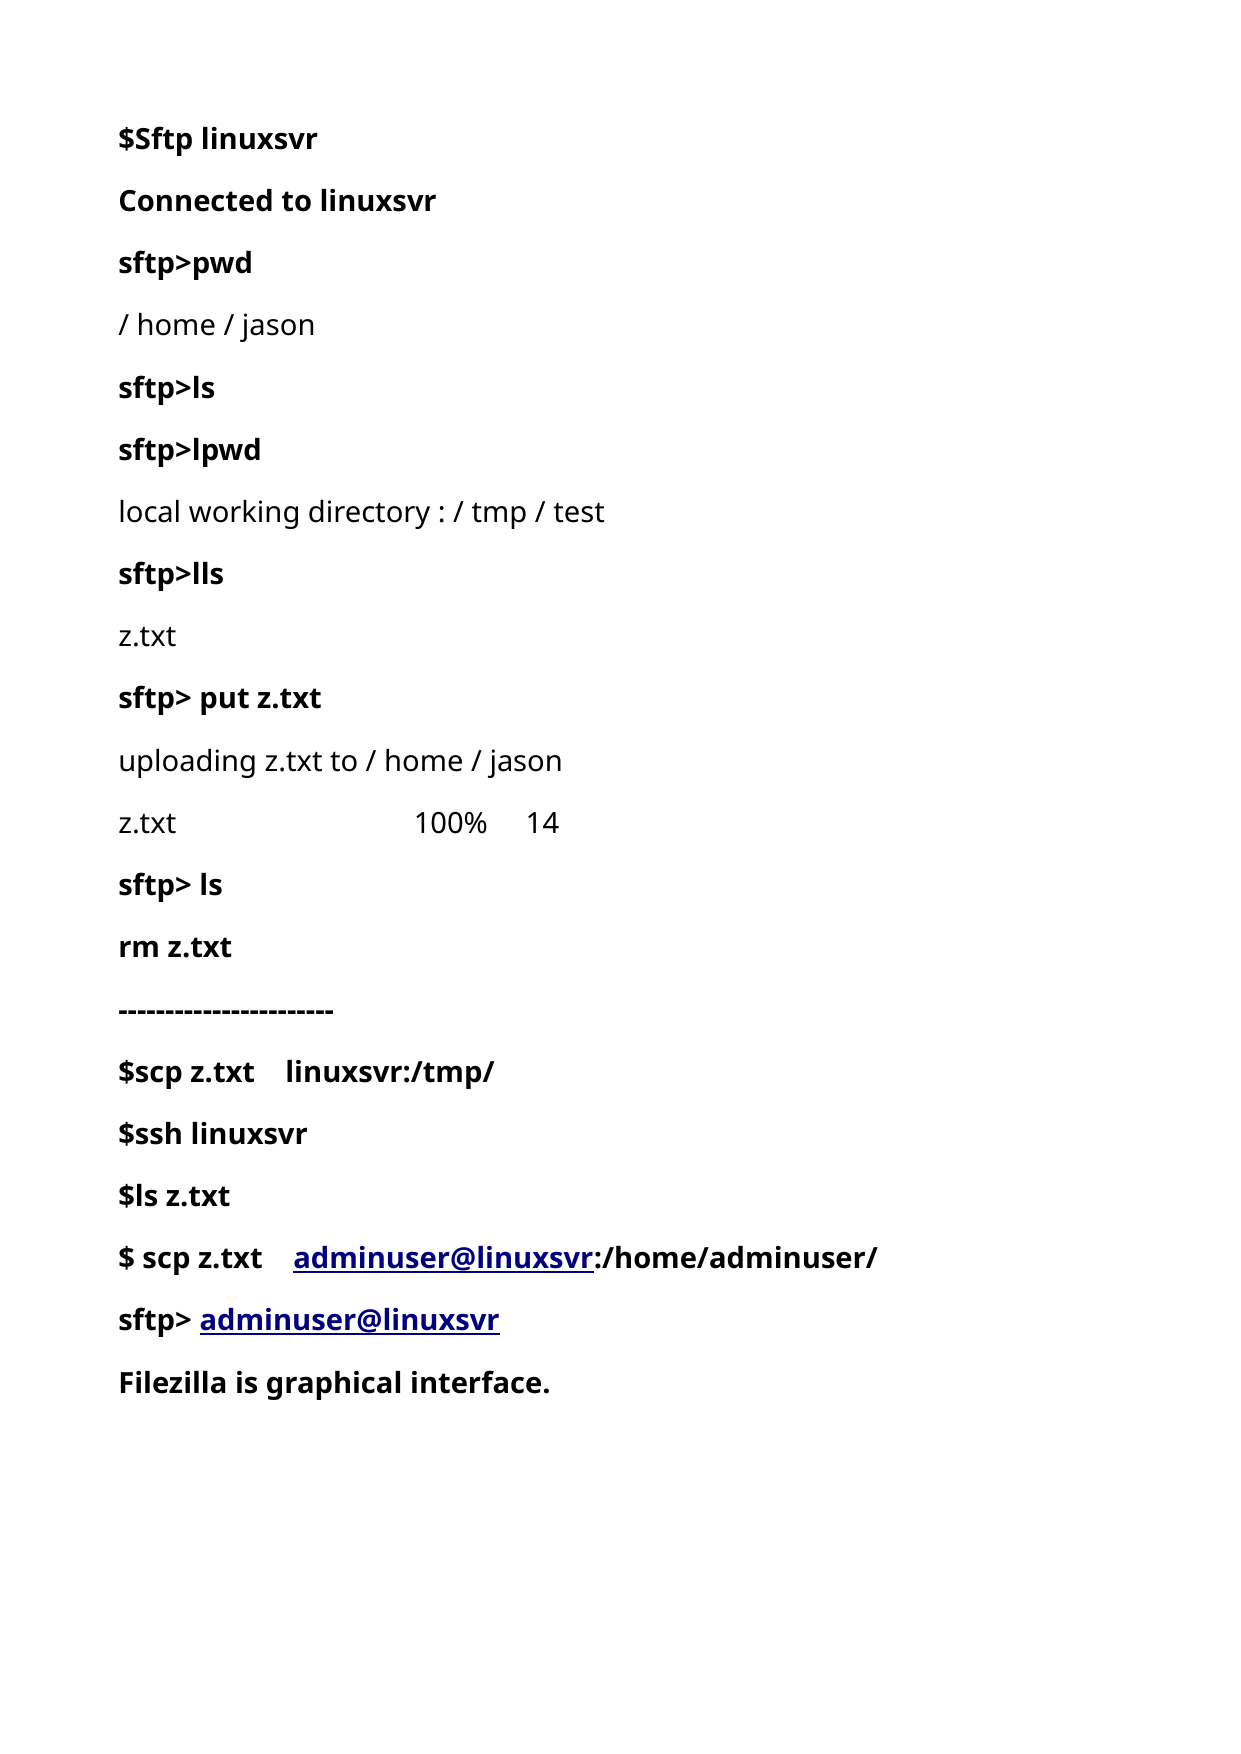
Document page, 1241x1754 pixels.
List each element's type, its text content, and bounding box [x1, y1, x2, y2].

text ----------------------- [118, 989, 1122, 1028]
text uploading z.txt to / home / jason [118, 740, 1122, 780]
text z.txt 100% 14 [118, 802, 1122, 842]
text sftp> ls [118, 864, 1122, 904]
text sftp>ls [118, 367, 1122, 407]
text $ssh linuxsvr [118, 1113, 1122, 1153]
text sftp> adminuser@linuxsvr [118, 1300, 1122, 1339]
text sftp>lls [118, 553, 1122, 593]
text / home / jason [118, 305, 1122, 344]
text sftp>lpwd [118, 429, 1122, 469]
text Connected to linuxsvr [118, 180, 1122, 220]
text local working directory : / tmp / test [118, 491, 1122, 531]
text rm z.txt [118, 927, 1122, 966]
text $ls z.txt [118, 1175, 1122, 1215]
text $scp z.txt linuxsvr:/tmp/ [118, 1051, 1122, 1091]
text Filezilla is graphical interface. [118, 1362, 1122, 1402]
text sftp> put z.txt [118, 678, 1122, 717]
text $Sftp linuxsvr [118, 118, 1122, 158]
text $ scp z.txt adminuser@linuxsvr:/home/adminuser/ [118, 1237, 1122, 1277]
text sftp>pwd [118, 242, 1122, 282]
text z.txt [118, 616, 1122, 655]
